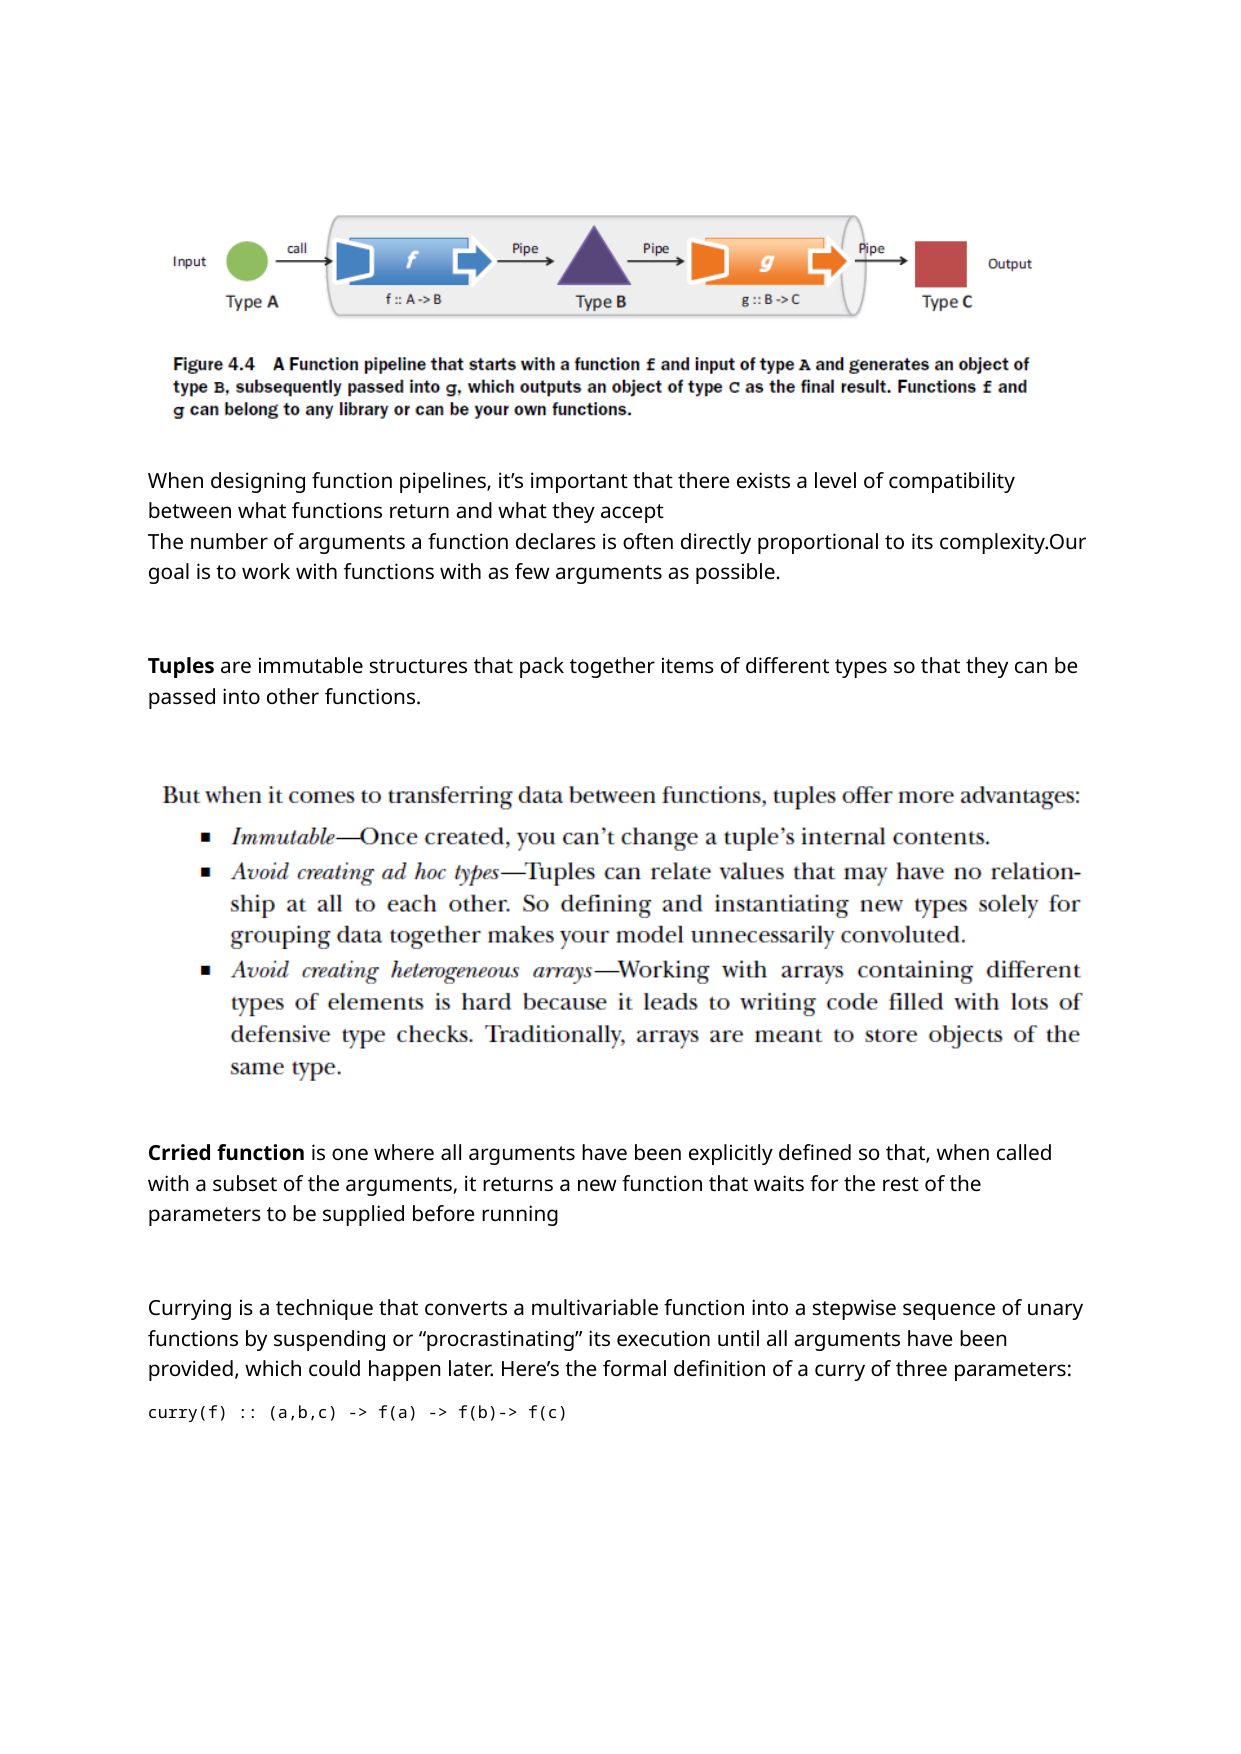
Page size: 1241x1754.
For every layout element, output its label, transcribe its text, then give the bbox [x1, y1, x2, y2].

text When designing function pipelines, it’s important that there exists a level of compatibility between what functions return and what they accept The number of arguments a function declares is often directly proportional to its complexity.Our goal is to work with functions with as few arguments as possible. [148, 465, 1093, 586]
text Tuples are immutable structures that pack together items of different types so that they can be passed into other functions. [148, 652, 1093, 710]
text Currying is a technique that converts a multivariable function into a stepwise sequence of unary functions by suspending or “procrastinating” its execution until all arguments have been provided, which could happen later. Here’s the formal definition of a curry of three parameters: [148, 1293, 1093, 1382]
text curry(f) :: (a,b,c) -> f(a) -> f(b)-> f(c) [148, 1401, 1093, 1424]
text Crried function is one where all arguments have been explicitly defined so that, when called with a subset of the arguments, it returns a new function that waits for the rest of the parameters to be supplied before running [148, 1138, 1093, 1227]
